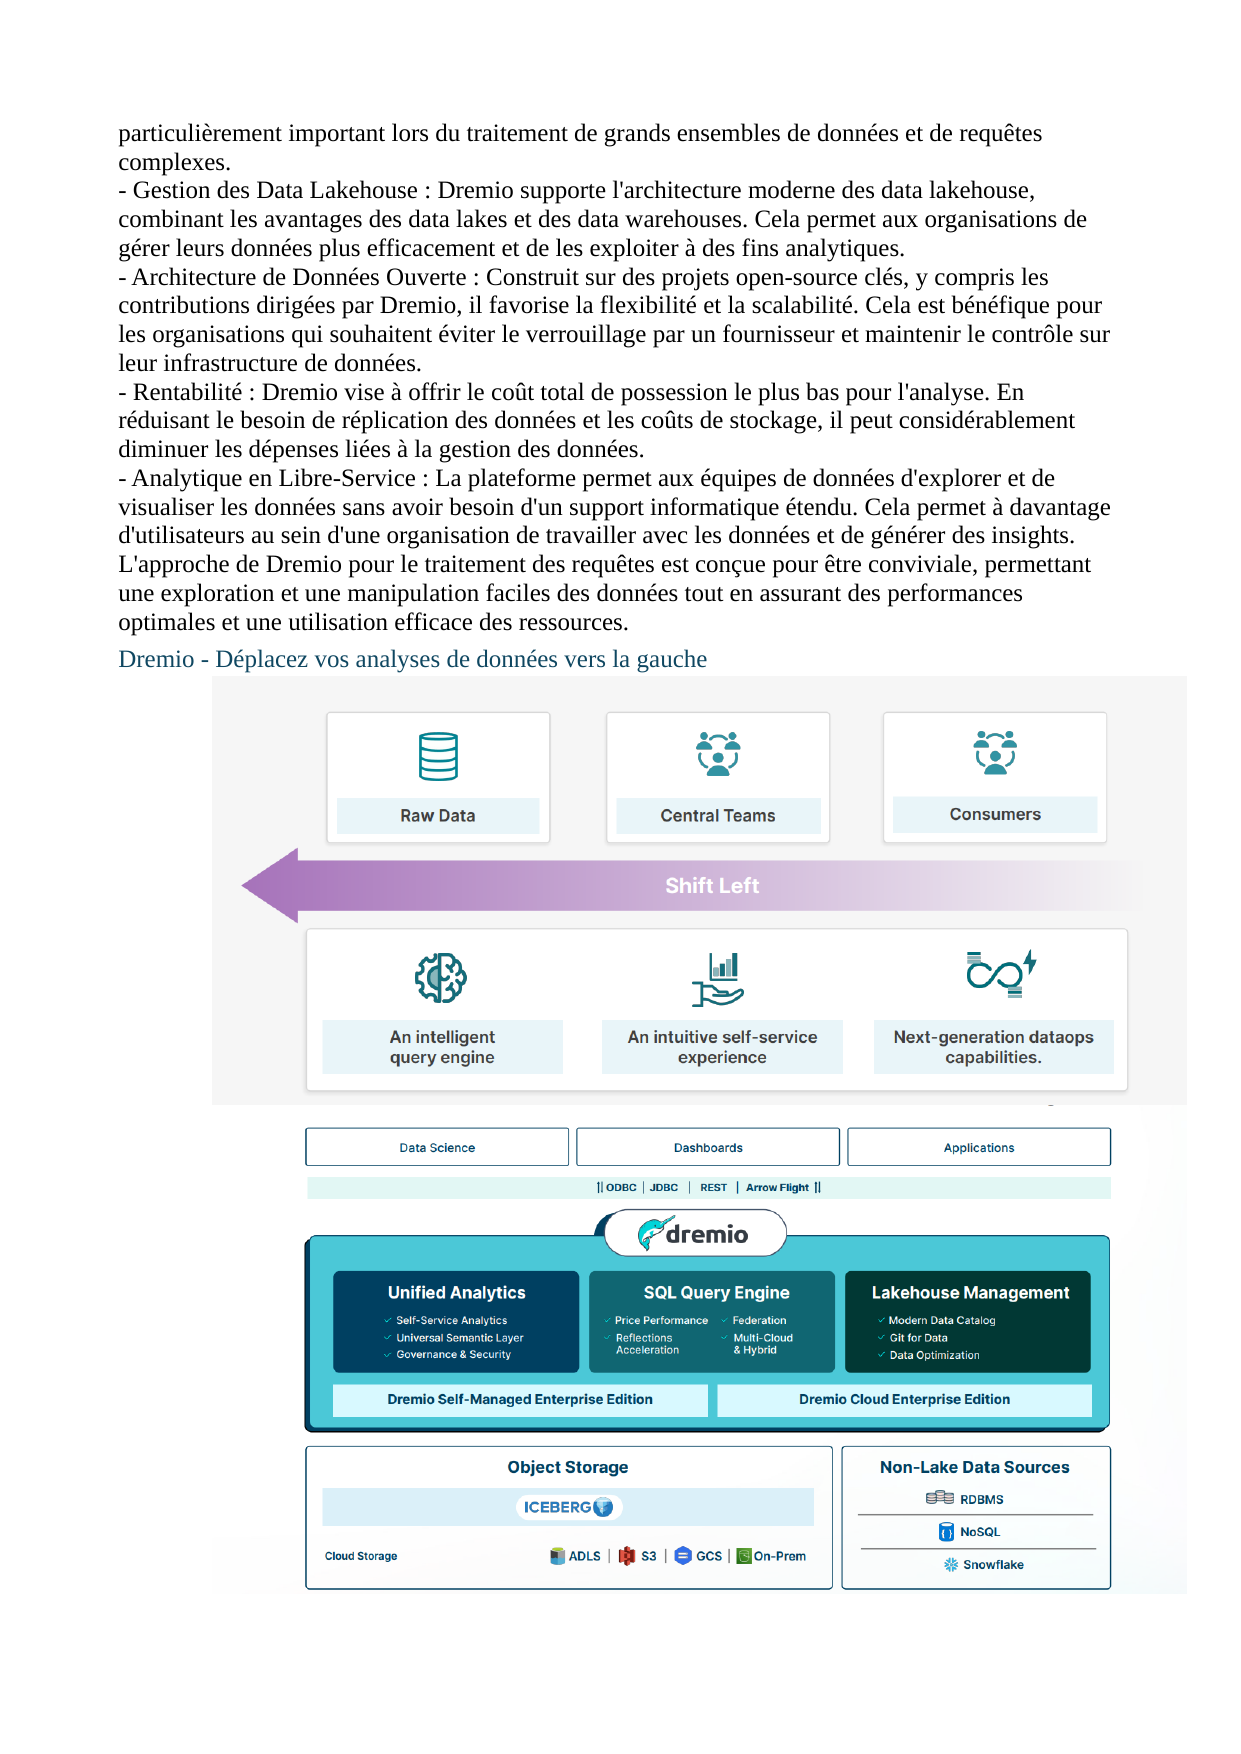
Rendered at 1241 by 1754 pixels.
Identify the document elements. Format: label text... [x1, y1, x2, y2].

text L'approche de Dremio pour le traitement des requêtes est conçue pour être conviviale, permettant une exploration et une manipulation faciles des données tout en assurant des performances optimales et une utilisation efficace des ressources. [118, 549, 1122, 636]
text - Analytique en Libre-Service : La plateforme permet aux équipes de données d'explorer et de visualiser les données sans avoir besoin d'un support informatique étendu. Cela permet à davantage d'utilisateurs au sein d'une organisation de travailler avec les données et de générer des insights. [118, 463, 1122, 549]
text - Gestion des Data Lakehouse : Dremio supporte l'architecture moderne des data lakehouse, combinant les avantages des data lakes et des data warehouses. Cela permet aux organisations de gérer leurs données plus efficacement et de les exploiter à des fins analytiques. [118, 176, 1122, 262]
text - Rentabilité : Dremio vise à offrir le coût total de possession le plus bas pour l'analyse. En réduisant le besoin de réplication des données et les coûts de stockage, il peut considérablement diminuer les dépenses liées à la gestion des données. [118, 377, 1122, 463]
subtitle Dremio - Déplacez vos analyses de données vers la gauche [118, 644, 1122, 673]
text - Architecture de Données Ouverte : Construit sur des projets open-source clés, y compris les contributions dirigées par Dremio, il favorise la flexibilité et la scalabilité. Cela est bénéfique pour les organisations qui souhaitent éviter le verrouillage par un fournisseur et maintenir le contrôle sur leur infrastructure de données. [118, 262, 1122, 377]
text particulièrement important lors du traitement de grands ensembles de données et de requêtes complexes. [118, 118, 1122, 176]
picture [212, 676, 1187, 1594]
